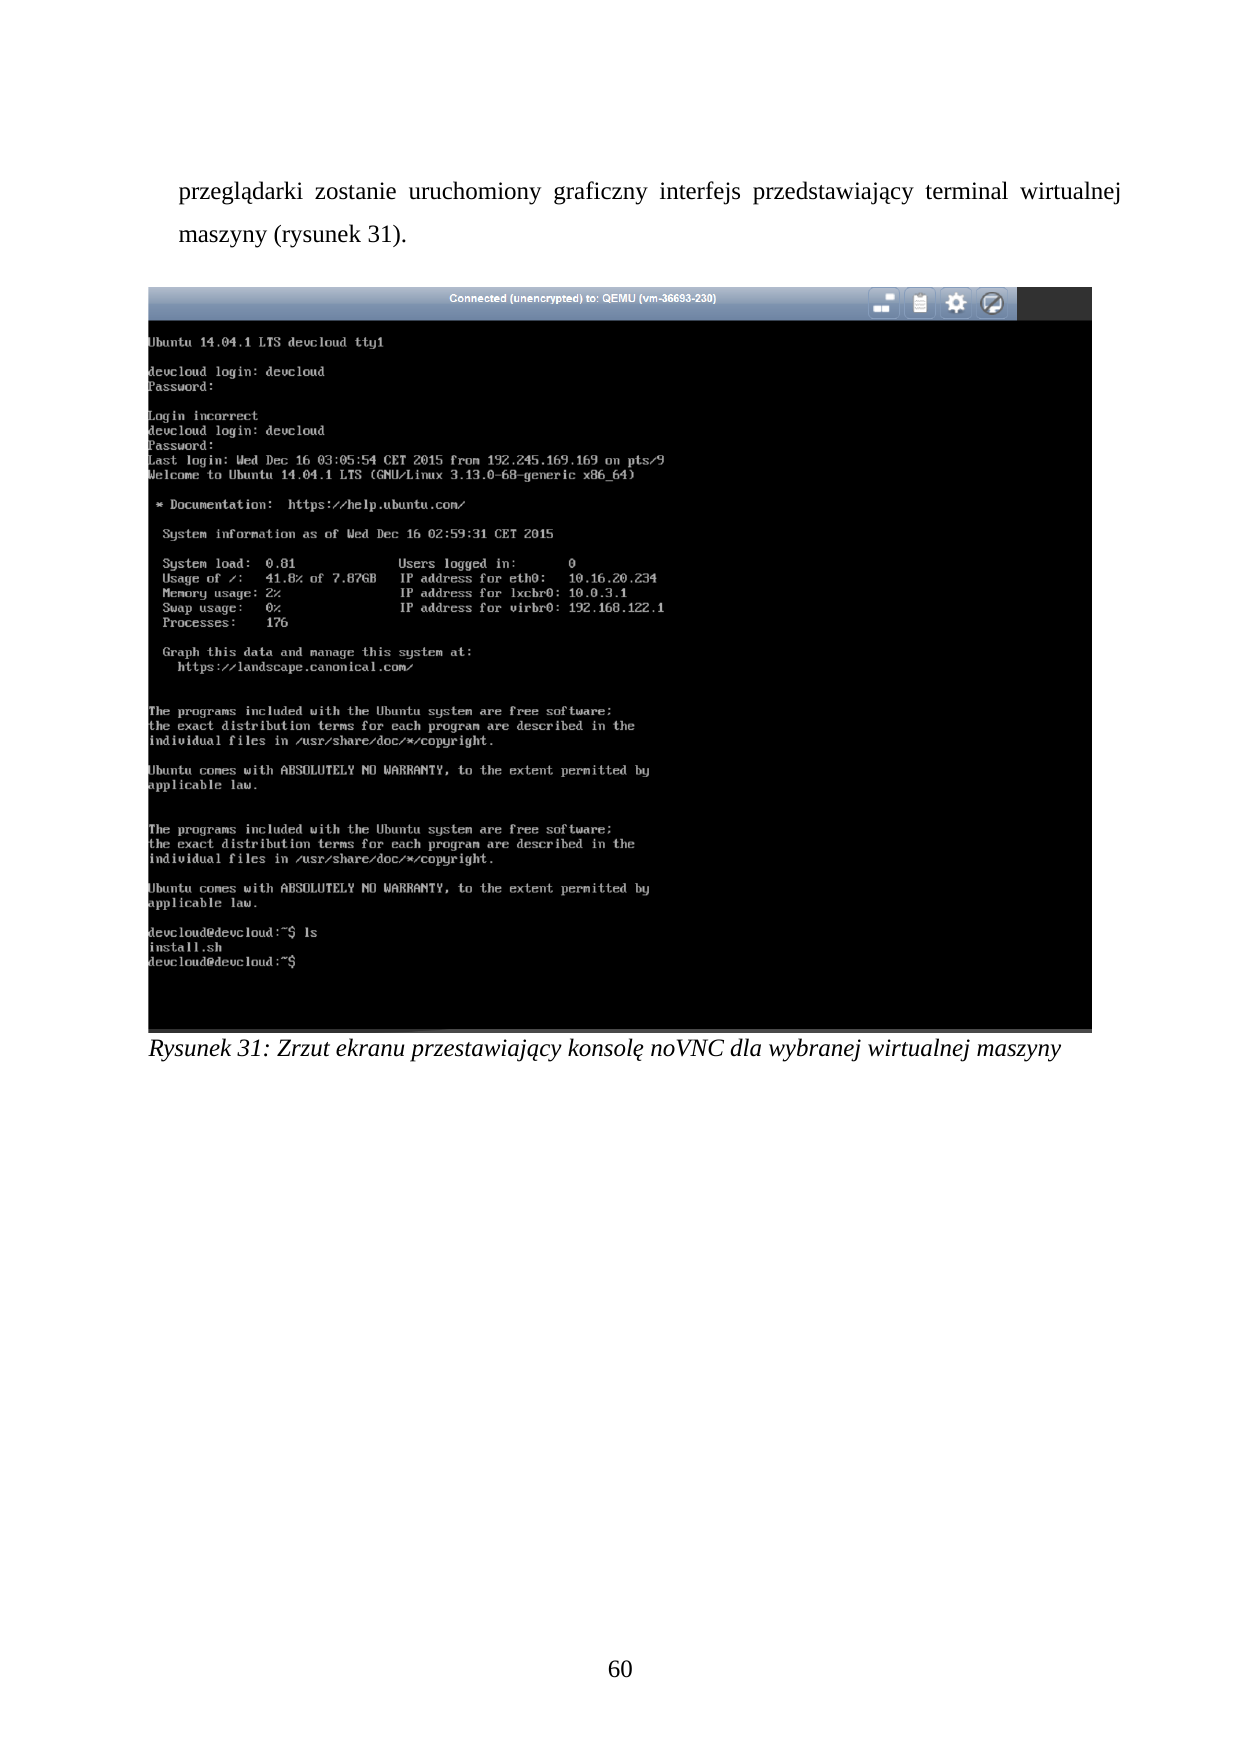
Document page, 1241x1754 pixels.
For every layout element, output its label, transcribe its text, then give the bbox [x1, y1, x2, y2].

text przeglądarki zostanie uruchomiony graficzny interfejs przedstawiający terminal wirtualnej maszyny (rysunek 31). [178, 176, 1122, 248]
text Rysunek 31: Zrzut ekranu przestawiający konsolę noVNC dla wybranej wirtualnej maszyny [148, 1033, 1092, 1062]
picture [148, 287, 1092, 1033]
